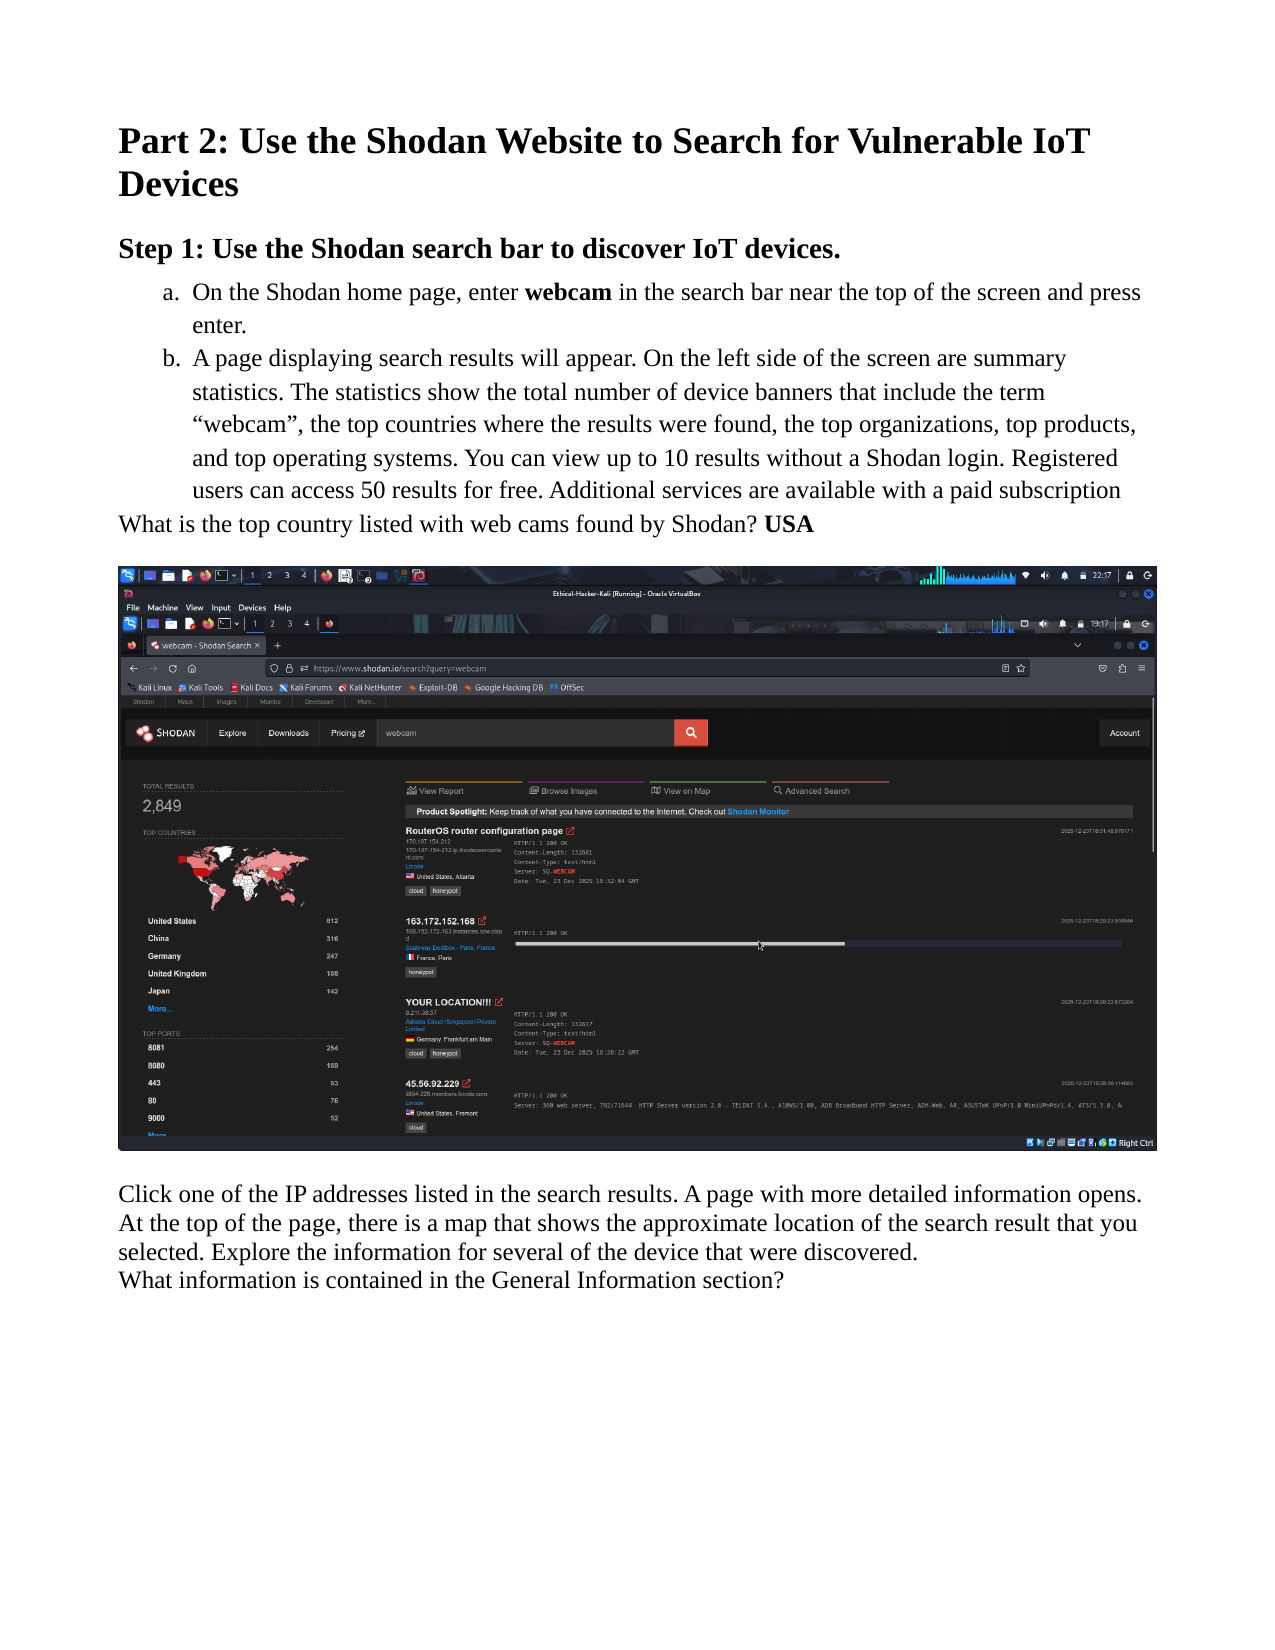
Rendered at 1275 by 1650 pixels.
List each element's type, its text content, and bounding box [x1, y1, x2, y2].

text What is the top country listed with web cams found by Shodan? USA [118, 509, 1157, 537]
subtitle Part 2: Use the Shodan Website to Search for Vulnerable IoT Devices [118, 118, 1157, 204]
text Click one of the IP addresses listed in the search results. A page with more detailed information opens. At the top of the page, there is a map that shows the approximate location of the search result that you selected. Explore the information for several of the device that were discovered. [118, 1179, 1157, 1265]
list A page displaying search results will appear. On the left side of the screen are summary statistics. The statistics show the total number of device banners that include the term “webcam”, the top countries where the results were found, the top organizations, top products, and top operating systems. You can view up to 10 results without a Shodan login. Registered users can access 50 results for free. Additional services are available with a paid subscription [162, 343, 1157, 504]
list On the Shodan home page, enter webcam in the search bar near the top of the screen and press enter. [162, 277, 1157, 339]
picture [118, 566, 1157, 1151]
text What information is contained in the General Information section? [118, 1265, 1157, 1294]
subtitle Step 1: Use the Shodan search bar to discover IoT devices. [118, 231, 1157, 265]
